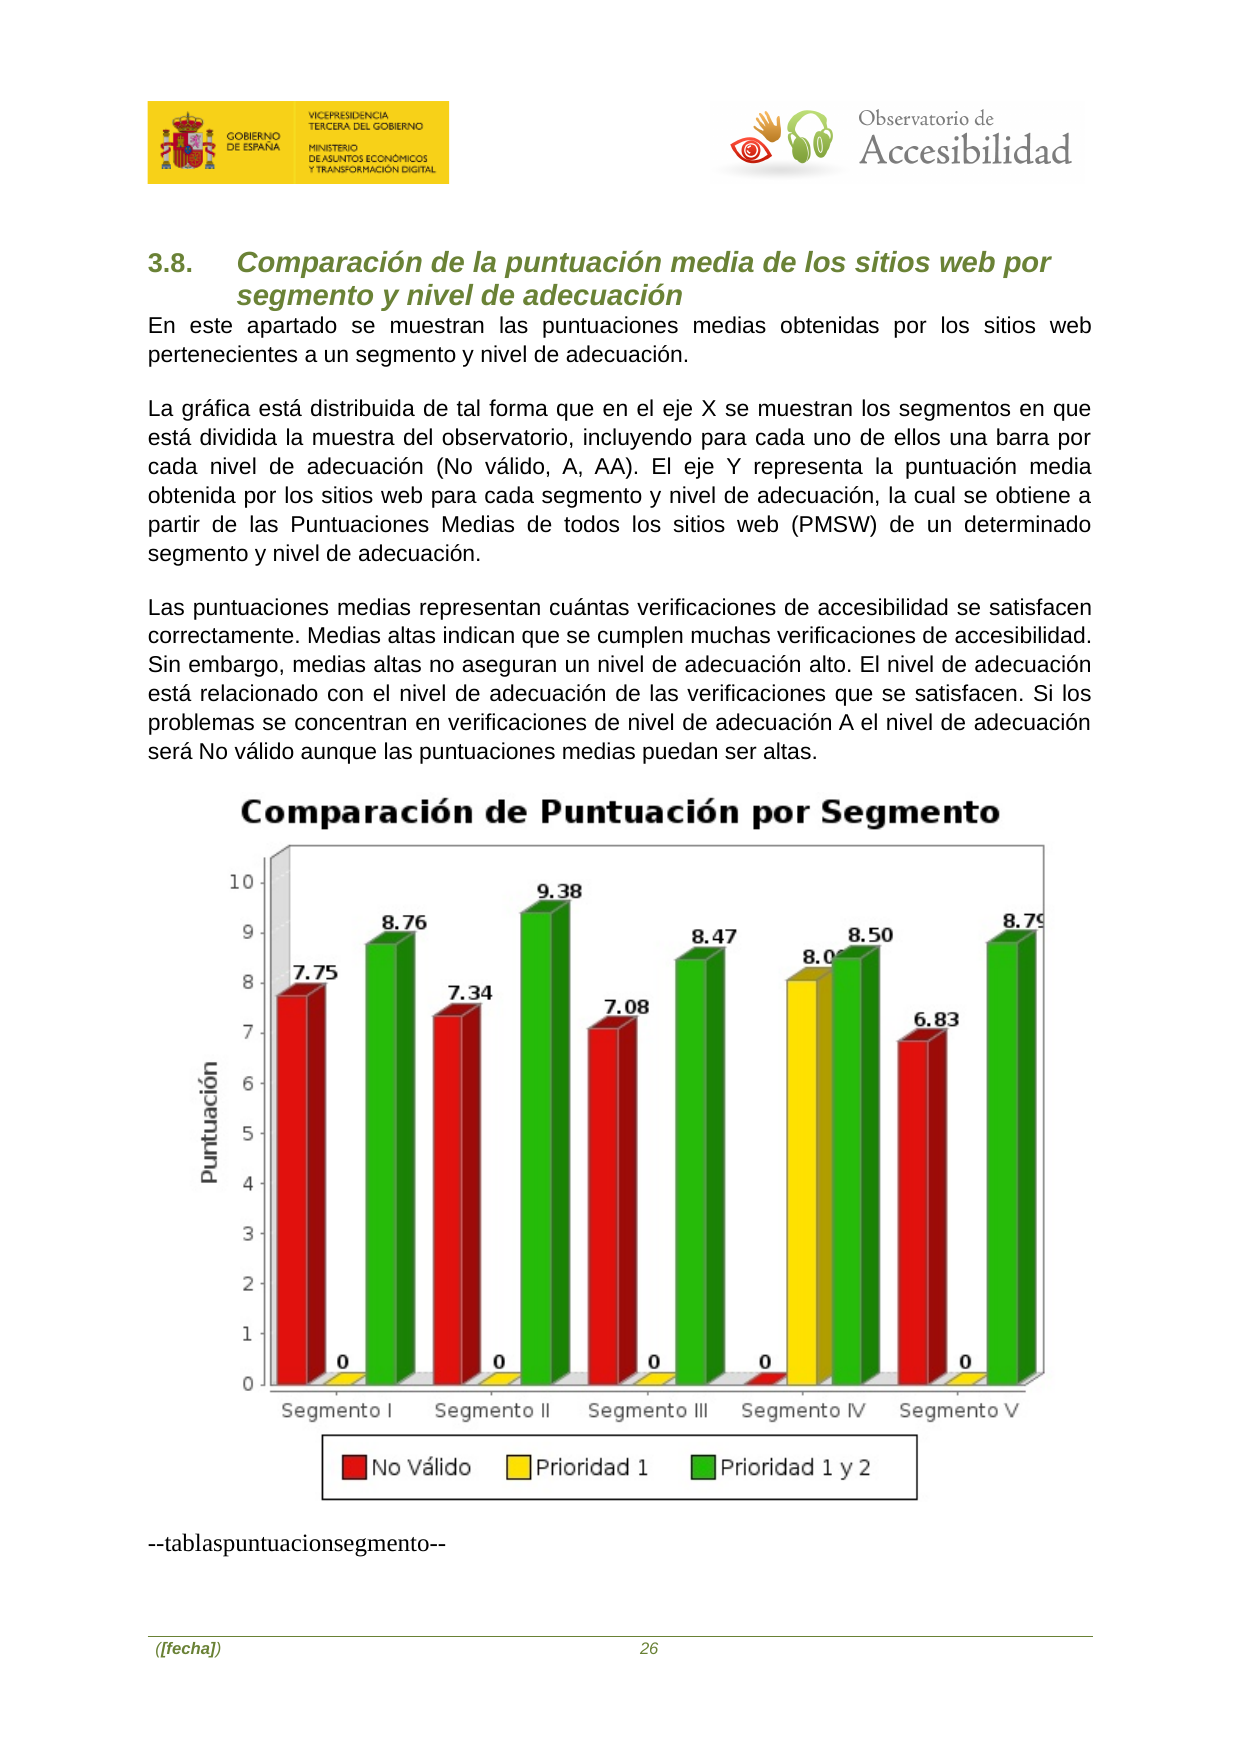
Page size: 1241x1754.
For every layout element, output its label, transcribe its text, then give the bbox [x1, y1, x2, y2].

text La gráfica está distribuida de tal forma que en el eje X se muestran los segmentos en que está dividida la muestra del observatorio, incluyendo para cada uno de ellos una barra por cada nivel de adecuación (No válido, A, AA). El eje Y representa la puntuación media obtenida por los sitios web para cada segmento y nivel de adecuación, la cual se obtiene a partir de las Puntuaciones Medias de todos los sitios web (PMSW) de un determinado segmento y nivel de adecuación. [148, 395, 1092, 566]
text En este apartado se muestran las puntuaciones medias obtenidas por los sitios web pertenecientes a un segmento y nivel de adecuación. [148, 312, 1092, 367]
picture [178, 792, 1062, 1502]
subtitle Comparación de la puntuación media de los sitios web por segmento y nivel de adecuación [148, 245, 1092, 312]
picture [710, 101, 1086, 184]
picture [147, 101, 450, 184]
text Las puntuaciones medias representan cuántas verificaciones de accesibilidad se satisfacen correctamente. Medias altas indican que se cumplen muchas verificaciones de accesibilidad. Sin embargo, medias altas no aseguran un nivel de adecuación alto. El nivel de adecuación está relacionado con el nivel de adecuación de las verificaciones que se satisfacen. Si los problemas se concentran en verificaciones de nivel de adecuación A el nivel de adecuación será No válido aunque las puntuaciones medias puedan ser altas. [148, 593, 1092, 764]
text --tablaspuntuacionsegmento-- [148, 1528, 1092, 1557]
